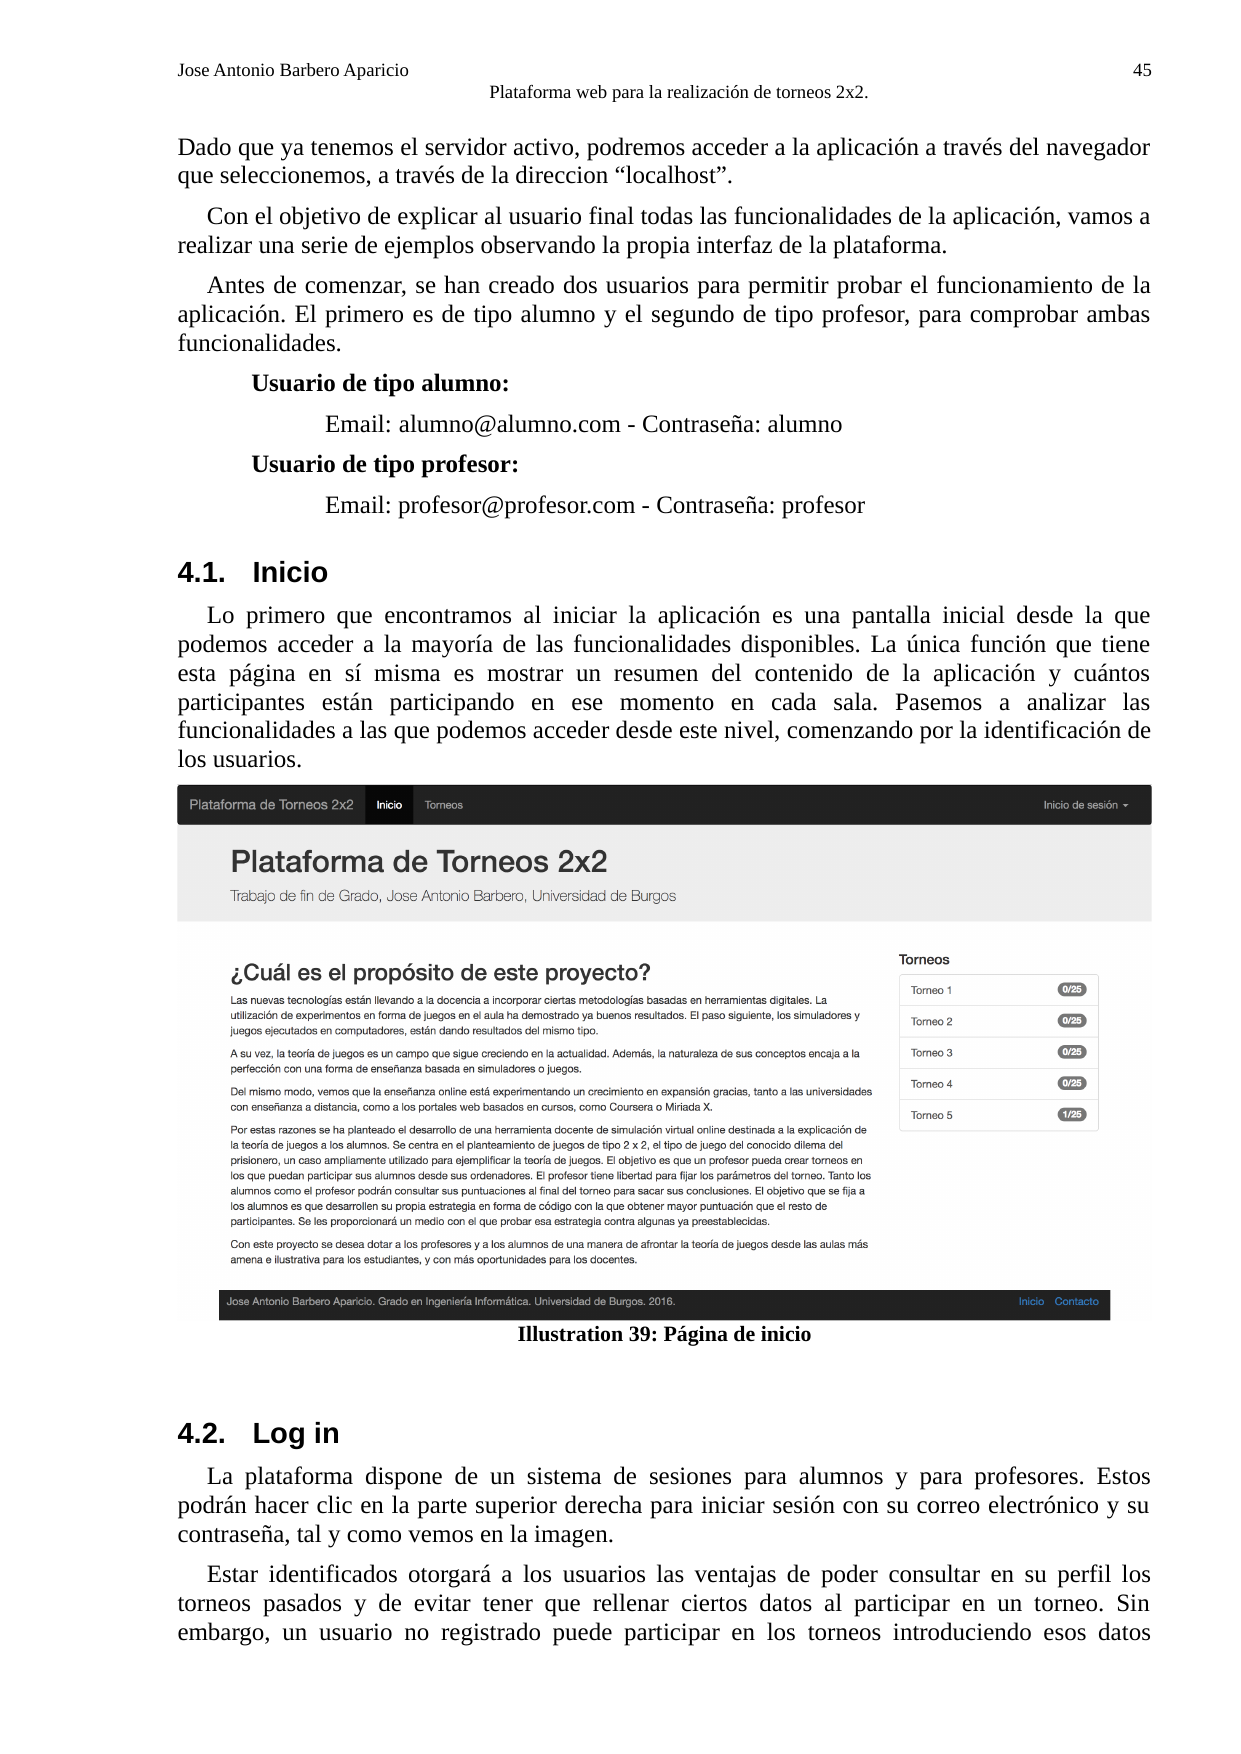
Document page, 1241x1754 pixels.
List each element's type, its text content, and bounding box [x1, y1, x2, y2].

text Usuario de tipo profesor: [177, 449, 1152, 478]
picture [177, 784, 1152, 1321]
text Con el objetivo de explicar al usuario final todas las funcionalidades de la aplicación, vamos a realizar una serie de ejemplos observando la propia interfaz de la plataforma. [177, 201, 1152, 258]
text La plataforma dispone de un sistema de sesiones para alumnos y para profesores. Estos podrán hacer clic en la parte superior derecha para iniciar sesión con su correo electrónico y su contraseña, tal y como vemos en la imagen. [177, 1461, 1152, 1547]
text Estar identificados otorgará a los usuarios las ventajas de poder consultar en su perfil los torneos pasados y de evitar tener que rellenar ciertos datos al participar en un torneo. Sin embargo, un usuario no registrado puede participar en los torneos introduciendo esos datos [177, 1559, 1152, 1646]
subtitle Inicio [177, 555, 1152, 589]
text Email: profesor@profesor.com - Contraseña: profesor [177, 490, 1152, 518]
subtitle Log in [177, 1416, 1152, 1449]
list Illustration 39: Página de inicio [177, 1321, 1152, 1346]
text Usuario de tipo alumno: [177, 368, 1152, 397]
text Antes de comenzar, se han creado dos usuarios para permitir probar el funcionamiento de la aplicación. El primero es de tipo alumno y el segundo de tipo profesor, para comprobar ambas funcionalidades. [177, 270, 1152, 356]
text Dado que ya tenemos el servidor activo, podremos acceder a la aplicación a través del navegador que seleccionemos, a través de la direccion “localhost”. [177, 132, 1152, 189]
text Email: alumno@alumno.com - Contraseña: alumno [177, 409, 1152, 437]
text Lo primero que encontramos al iniciar la aplicación es una pantalla inicial desde la que podemos acceder a la mayoría de las funcionalidades disponibles. La única función que tiene esta página en sí misma es mostrar un resumen del contenido de la aplicación y cuántos participantes están participando en ese momento en cada sala. Pasemos a analizar las funcionalidades a las que podemos acceder desde este nivel, comenzando por la identificación de los usuarios. [177, 600, 1152, 773]
